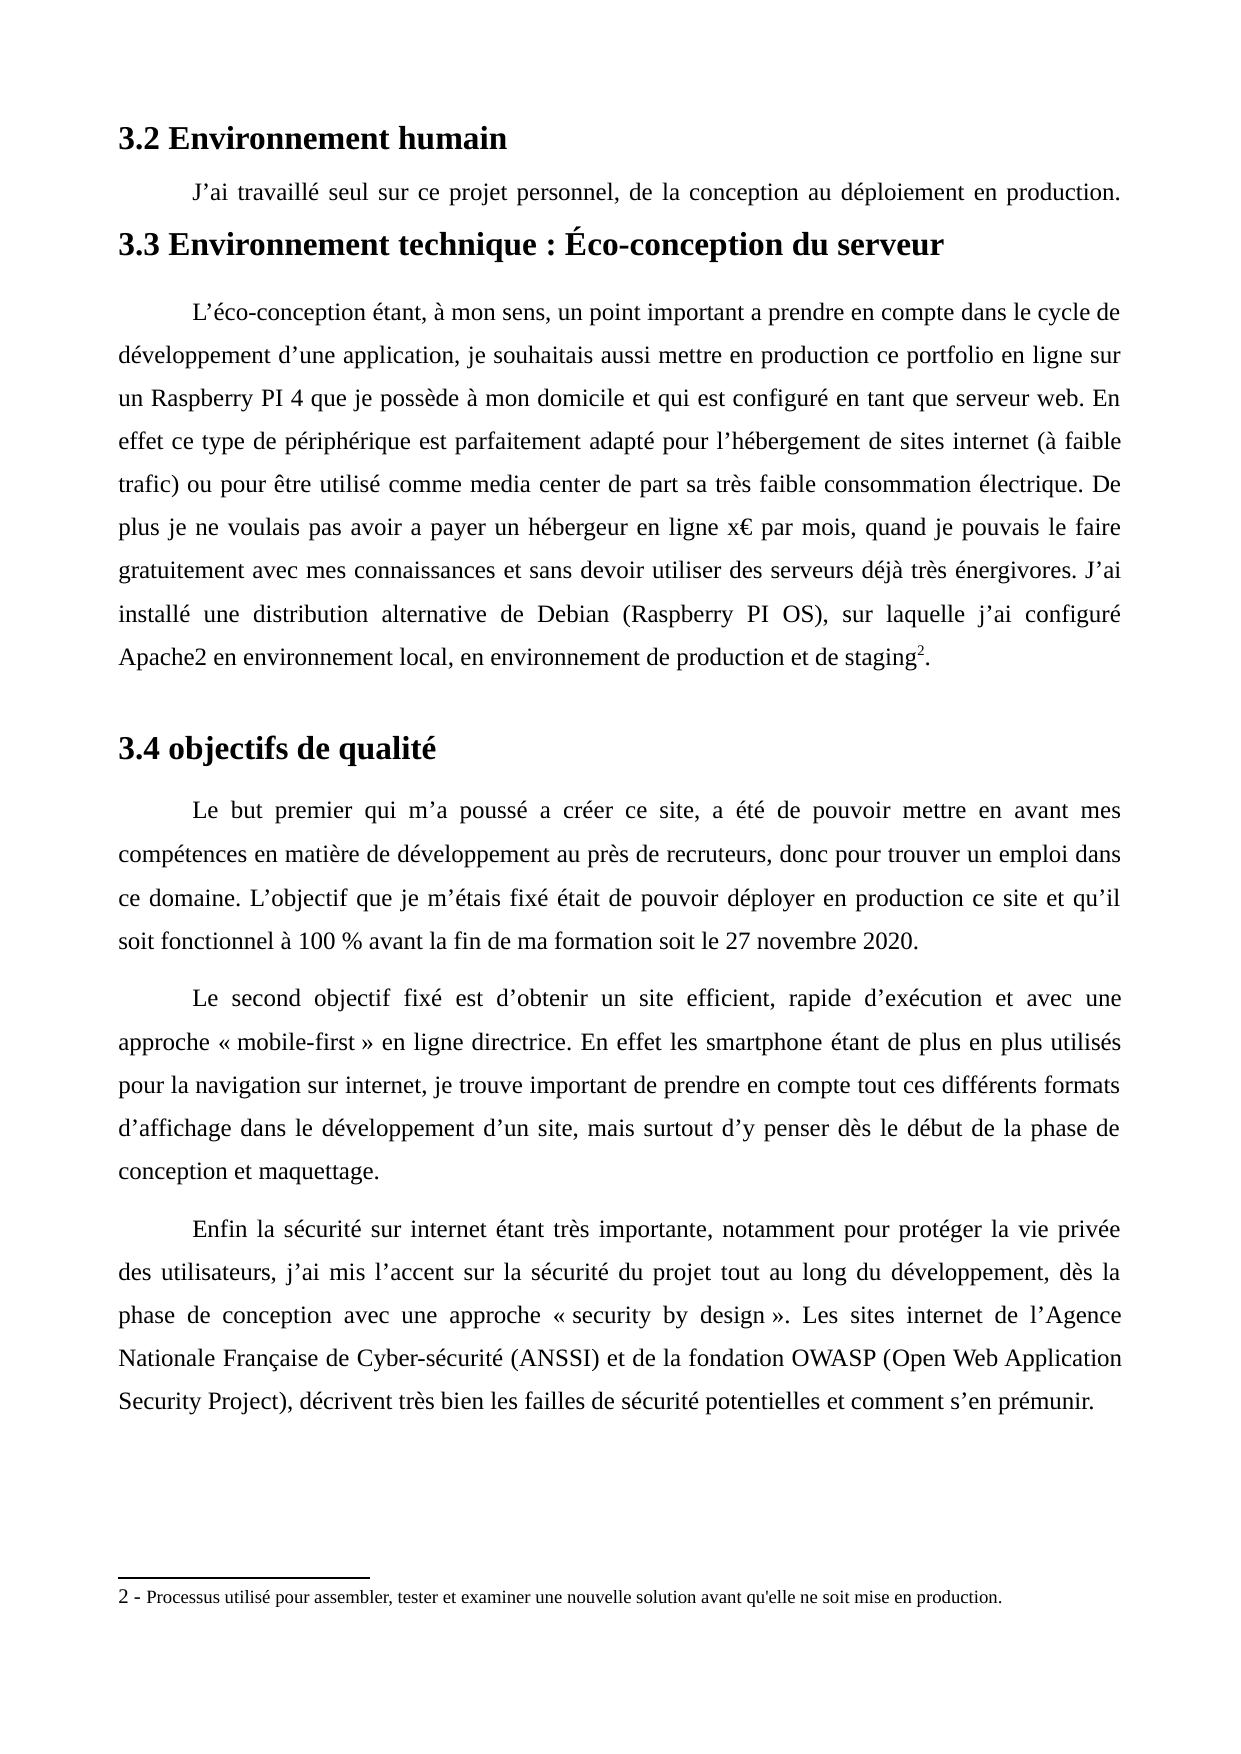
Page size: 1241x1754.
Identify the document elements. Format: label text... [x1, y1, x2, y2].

text J’ai travaillé seul sur ce projet personnel, de la conception au déploiement en production. 3.3 Environnement technique : Éco-conception du serveur [118, 177, 1122, 263]
text L’éco-conception étant, à mon sens, un point important a prendre en compte dans le cycle de développement d’une application, je souhaitais aussi mettre en production ce portfolio en ligne sur un Raspberry PI 4 que je possède à mon domicile et qui est configuré en tant que serveur web. En effet ce type de périphérique est parfaitement adapté pour l’hébergement de sites internet (à faible trafic) ou pour être utilisé comme media center de part sa très faible consommation électrique. De plus je ne voulais pas avoir a payer un hébergeur en ligne x€ par mois, quand je pouvais le faire gratuitement avec mes connaissances et sans devoir utiliser des serveurs déjà très énergivores. J’ai installé une distribution alternative de Debian (Raspberry PI OS), sur laquelle j’ai configuré Apache2 en environnement local, en environnement de production et de staging. [118, 297, 1122, 671]
text Enfin la sécurité sur internet étant très importante, notamment pour protéger la vie privée des utilisateurs, j’ai mis l’accent sur la sécurité du projet tout au long du développement, dès la phase de conception avec une approche « security by design ». Les sites internet de l’Agence Nationale Française de Cyber-sécurité (ANSSI) et de la fondation OWASP (Open Web Application Security Project), décrivent très bien les failles de sécurité potentielles et comment s’en prémunir. [118, 1214, 1122, 1415]
text 3.2 Environnement humain [118, 118, 1122, 156]
text Le second objectif fixé est d’obtenir un site efficient, rapide d’exécution et avec une approche « mobile-first » en ligne directrice. En effet les smartphone étant de plus en plus utilisés pour la navigation sur internet, je trouve important de prendre en compte tout ces différents formats d’affichage dans le développement d’un site, mais surtout d’y penser dès le début de la phase de conception et maquettage. [118, 983, 1122, 1185]
text - Processus utilisé pour assembler, tester et examiner une nouvelle solution avant qu'elle ne soit mise en production. [118, 1584, 1122, 1608]
text 3.4 objectifs de qualité [118, 728, 1122, 767]
text Le but premier qui m’a poussé a créer ce site, a été de pouvoir mettre en avant mes compétences en matière de développement au près de recruteurs, donc pour trouver un emploi dans ce domaine. L’objectif que je m’étais fixé était de pouvoir déployer en production ce site et qu’il soit fonctionnel à 100 % avant la fin de ma formation soit le 27 novembre 2020. [118, 787, 1122, 954]
